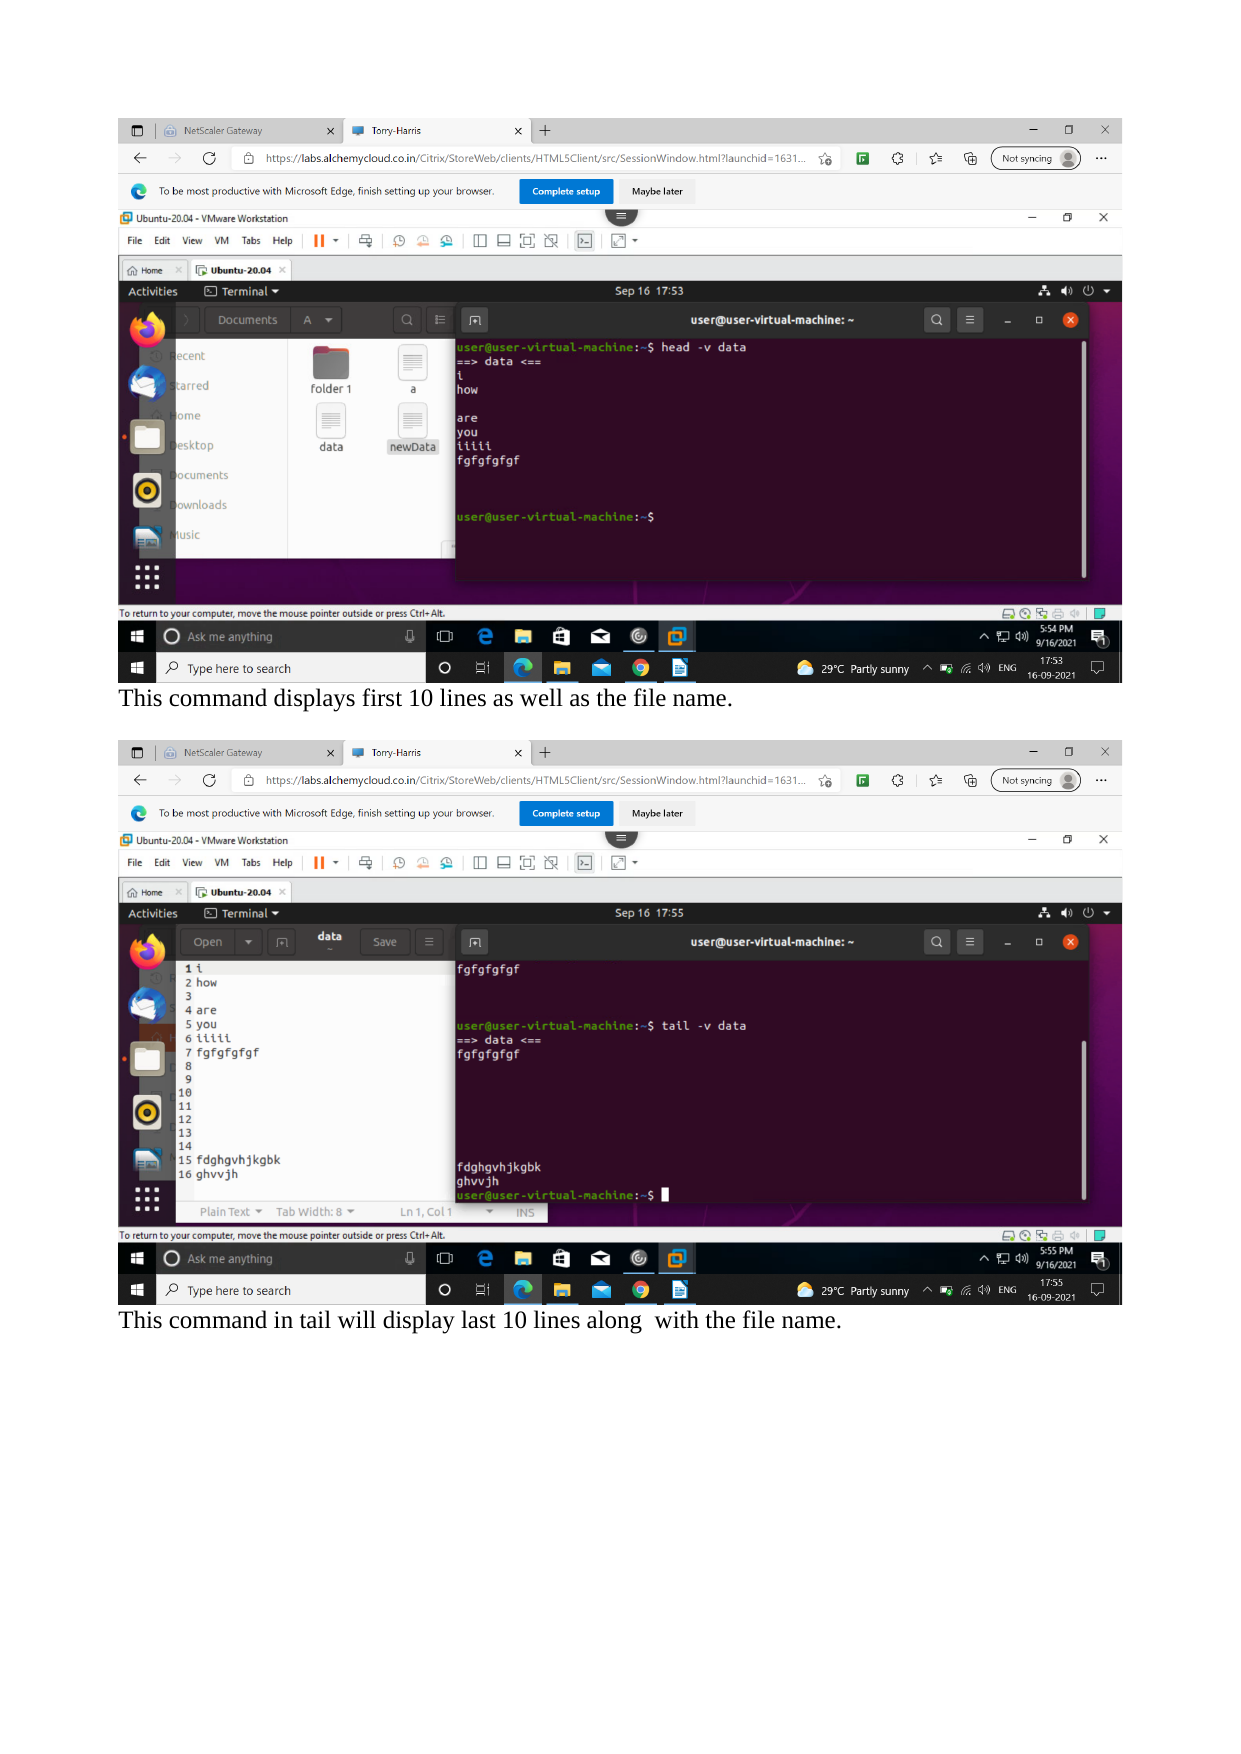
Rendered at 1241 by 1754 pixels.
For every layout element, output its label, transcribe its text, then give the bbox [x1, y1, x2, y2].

picture [118, 740, 1123, 1305]
text This command in tail will display last 10 lines along with the file name. [118, 1305, 1122, 1334]
picture [118, 118, 1123, 683]
text This command displays first 10 lines as well as the file name. [118, 683, 1122, 712]
